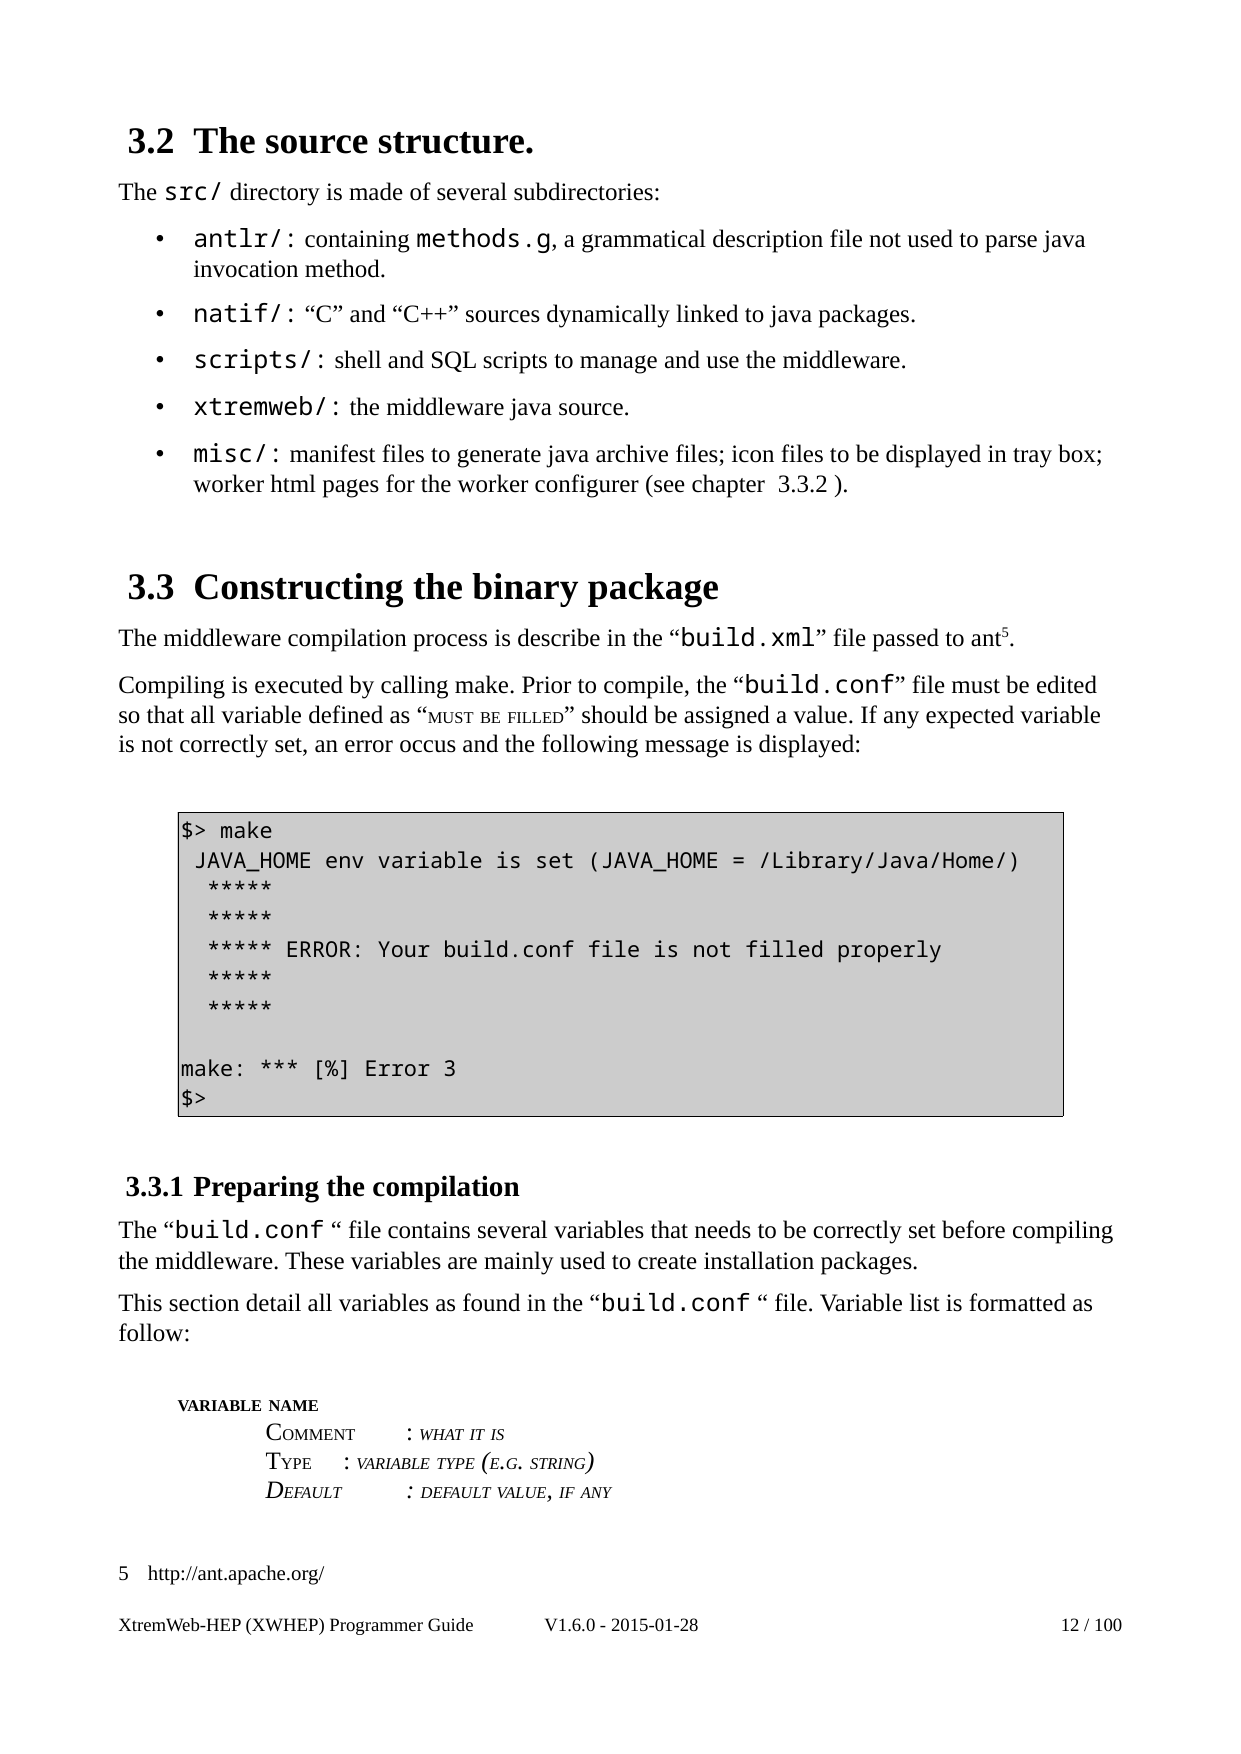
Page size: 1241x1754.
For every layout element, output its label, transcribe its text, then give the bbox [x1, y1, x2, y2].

text This section detail all variables as found in the “build.conf “ file. Variable list is formatted as follow: [118, 1288, 1122, 1347]
list xtremweb/: the middleware java source. [156, 389, 1122, 423]
list misc/: manifest files to generate java archive files; icon files to be displayed in tray box; worker html pages for the worker configurer (see chapter 3.3.2). [156, 435, 1122, 498]
text http://ant.apache.org/ [118, 1561, 1122, 1585]
subtitle Preparing the compilation [118, 1169, 1122, 1203]
text variable name [177, 1388, 1122, 1417]
text JAVA_HOME env variable is set (JAVA_HOME = /Library/Java/Home/) [179, 842, 1063, 871]
list antlr/: containing methods.g, a grammatical description file not used to parse java invocation method. [156, 220, 1122, 283]
list natif/: “C” and “C++” sources dynamically linked to java packages. [156, 296, 1122, 330]
text ***** [179, 991, 1063, 1020]
text The src/ directory is made of several subdirectories: [118, 174, 1122, 208]
text ***** [179, 871, 1063, 901]
text The “build.conf “ file contains several variables that needs to be correctly set before compiling the middleware. These variables are mainly used to create installation packages. [118, 1216, 1122, 1275]
text $> [179, 1080, 1063, 1116]
text The middleware compilation process is describe in the “build.xml” file passed to ant. [118, 620, 1122, 654]
text Comment : what it is [265, 1417, 1122, 1446]
list scripts/: shell and SQL scripts to manage and use the middleware. [156, 342, 1122, 376]
text ***** [179, 961, 1063, 991]
text Compiling is executed by calling make. Prior to compile, the “build.conf” file must be edited so that all variable defined as “must be filled” should be assigned a value. If any expected variable is not correctly set, an error occus and the following message is displayed: [118, 667, 1122, 758]
text ***** ERROR: Your build.conf file is not filled properly [179, 931, 1063, 961]
text Default : default value, if any [265, 1475, 1122, 1503]
subtitle The source structure. [118, 118, 1122, 161]
text ***** [179, 901, 1063, 931]
text $> make [179, 813, 1063, 842]
subtitle Constructing the binary package [118, 564, 1122, 607]
text Type : variable type (e.g. string) [265, 1446, 1122, 1475]
text make: *** [%] Error 3 [179, 1050, 1063, 1080]
